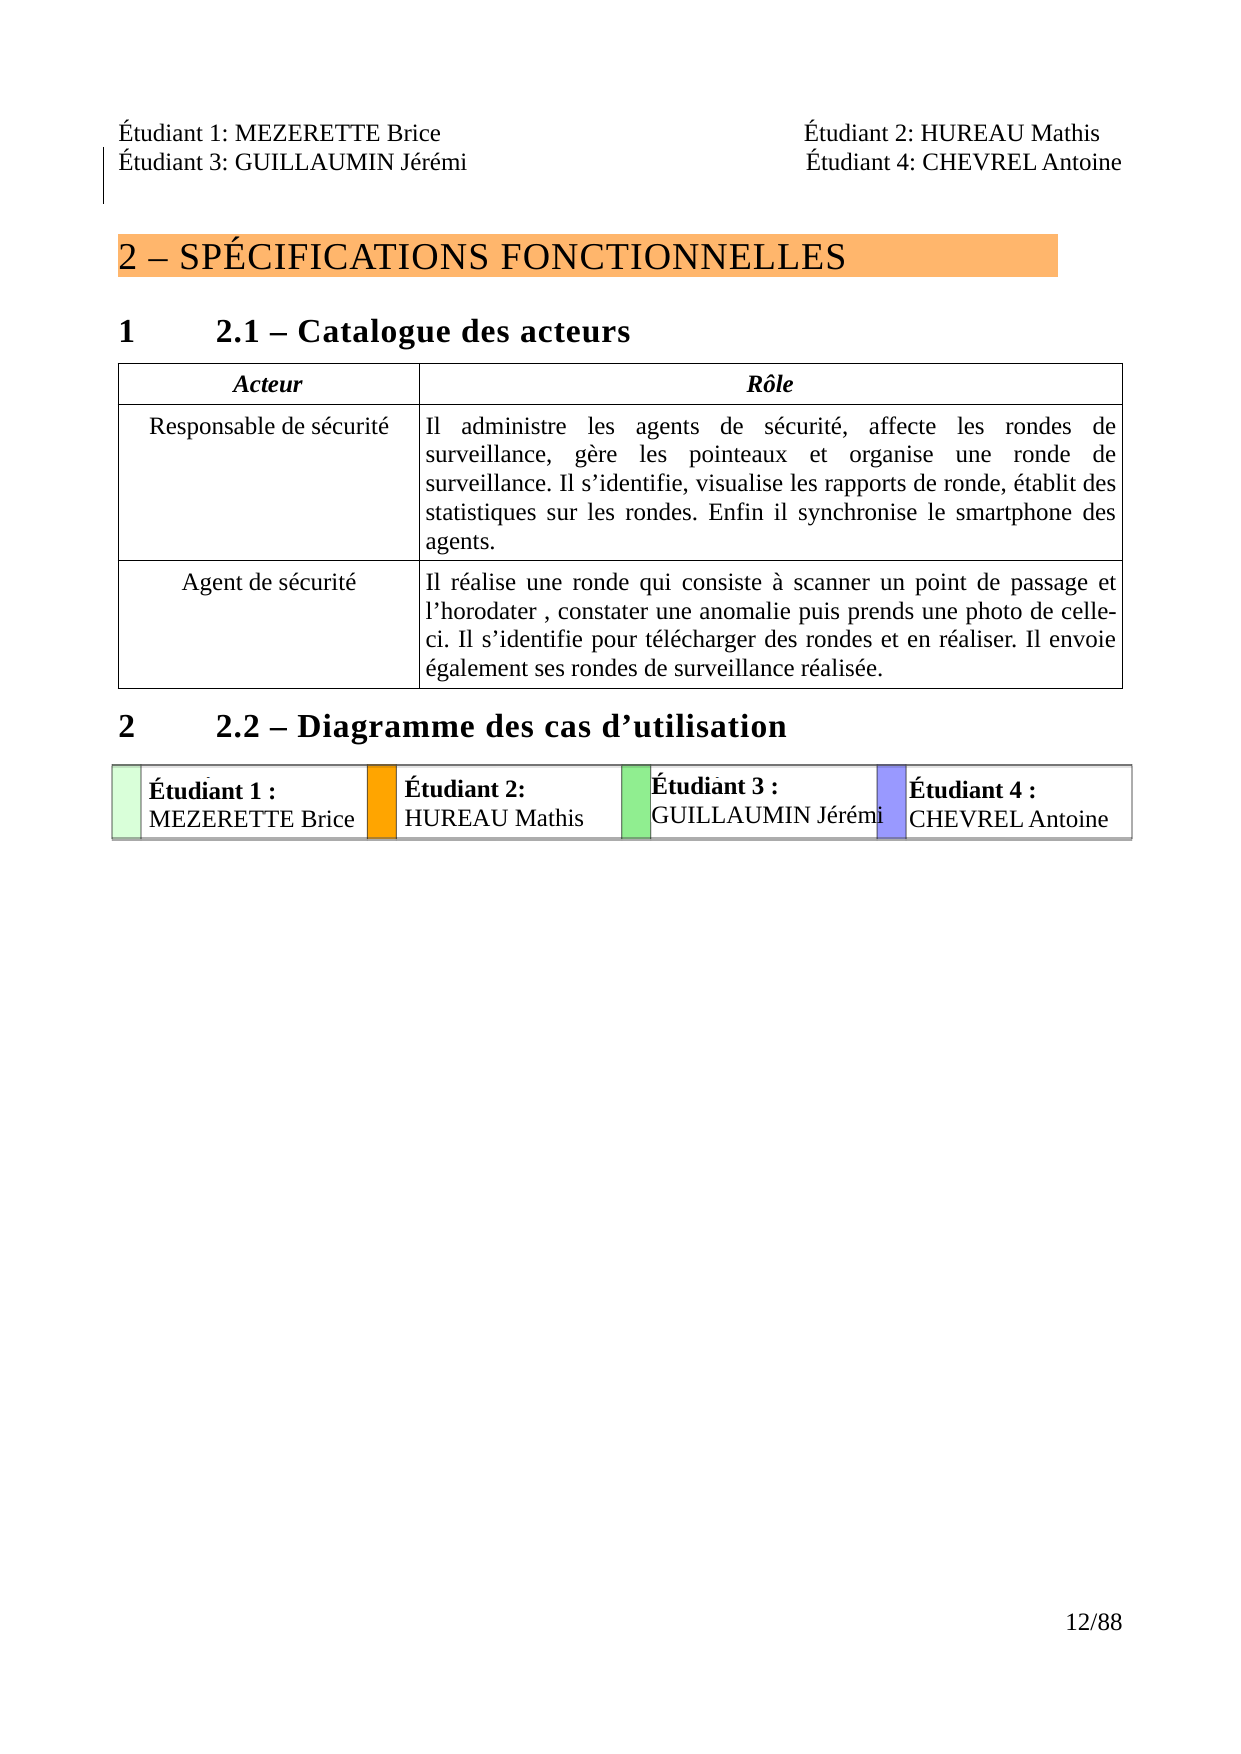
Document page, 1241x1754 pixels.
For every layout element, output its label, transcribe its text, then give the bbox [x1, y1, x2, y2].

table_cell Responsable de sécurité [119, 405, 419, 560]
subtitle 2.2 – Diagramme des cas d’utilisation [118, 707, 1122, 745]
table_header Rôle [420, 364, 1122, 404]
subtitle 2 – SPÉCIFICATIONS FONCTIONNELLES [118, 234, 1122, 277]
table_cell Il réalise une ronde qui consiste à scanner un point de passage et l’horodater , constater une anomalie puis prends une photo de celle-ci. Il s’identifie pour télécharger des rondes et en réaliser. Il envoie également ses rondes de surveillance réalisée. [420, 561, 1122, 688]
table_cell Agent de sécurité [119, 561, 419, 688]
table_cell Il administre les agents de sécurité, affecte les rondes de surveillance, gère les pointeaux et organise une ronde de surveillance. Il s’identifie, visualise les rapports de ronde, établit des statistiques sur les rondes. Enfin il synchronise le smartphone des agents. [420, 405, 1122, 560]
picture [105, 751, 1135, 841]
subtitle 2.1 – Catalogue des acteurs [118, 311, 1122, 350]
table_header Acteur [119, 364, 419, 404]
